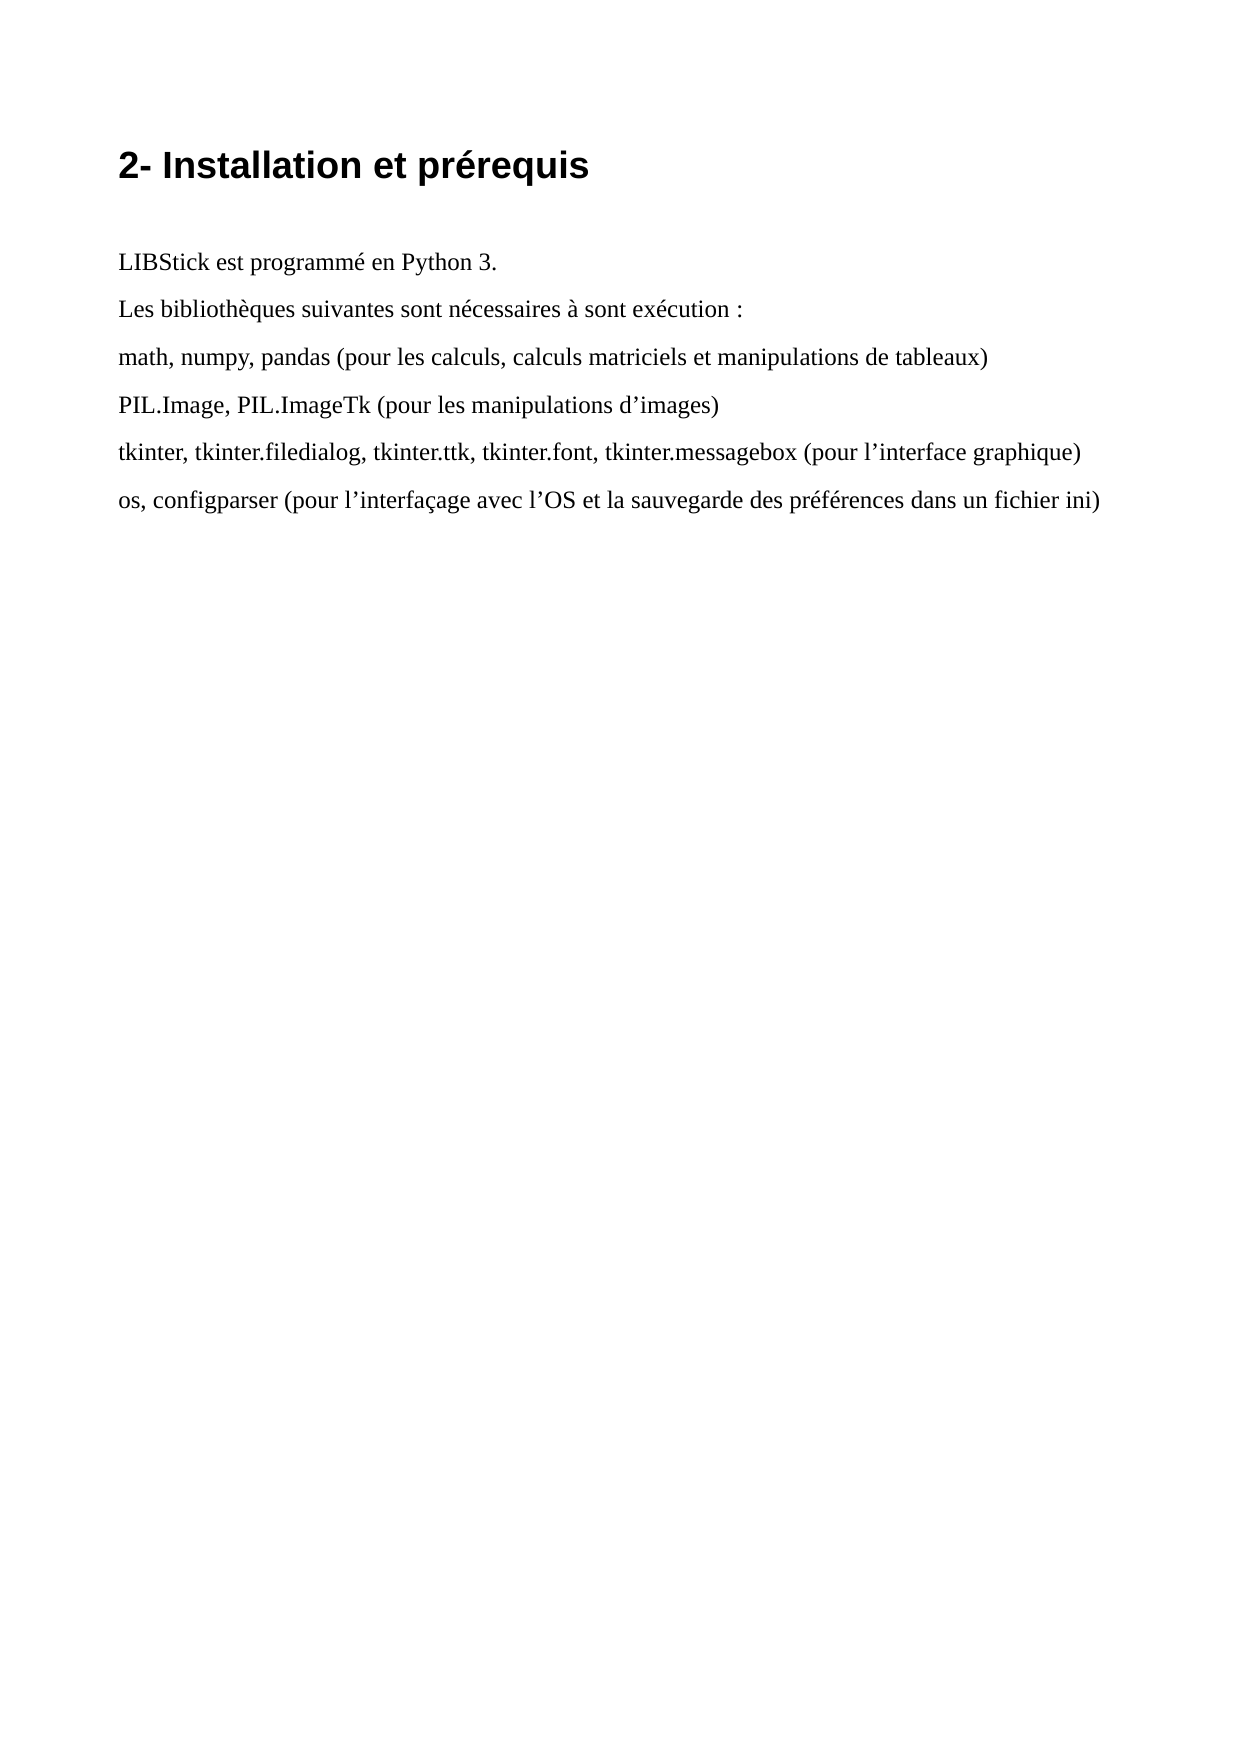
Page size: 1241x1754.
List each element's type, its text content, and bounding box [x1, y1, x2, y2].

text PIL.Image, PIL.ImageTk (pour les manipulations d’images) [118, 390, 1122, 418]
subtitle Les bibliothèques suivantes sont nécessaires à sont exécution : [118, 294, 1122, 323]
subtitle 2- Installation et prérequis [118, 143, 1122, 187]
text math, numpy, pandas (pour les calculs, calculs matriciels et manipulations de tableaux) [118, 342, 1122, 371]
subtitle LIBStick est programmé en Python 3. [118, 247, 1122, 276]
text tkinter, tkinter.filedialog, tkinter.ttk, tkinter.font, tkinter.messagebox (pour l’interface graphique) [118, 437, 1122, 466]
text os, configparser (pour l’interfaçage avec l’OS et la sauvegarde des préférences dans un fichier ini) [118, 485, 1122, 514]
